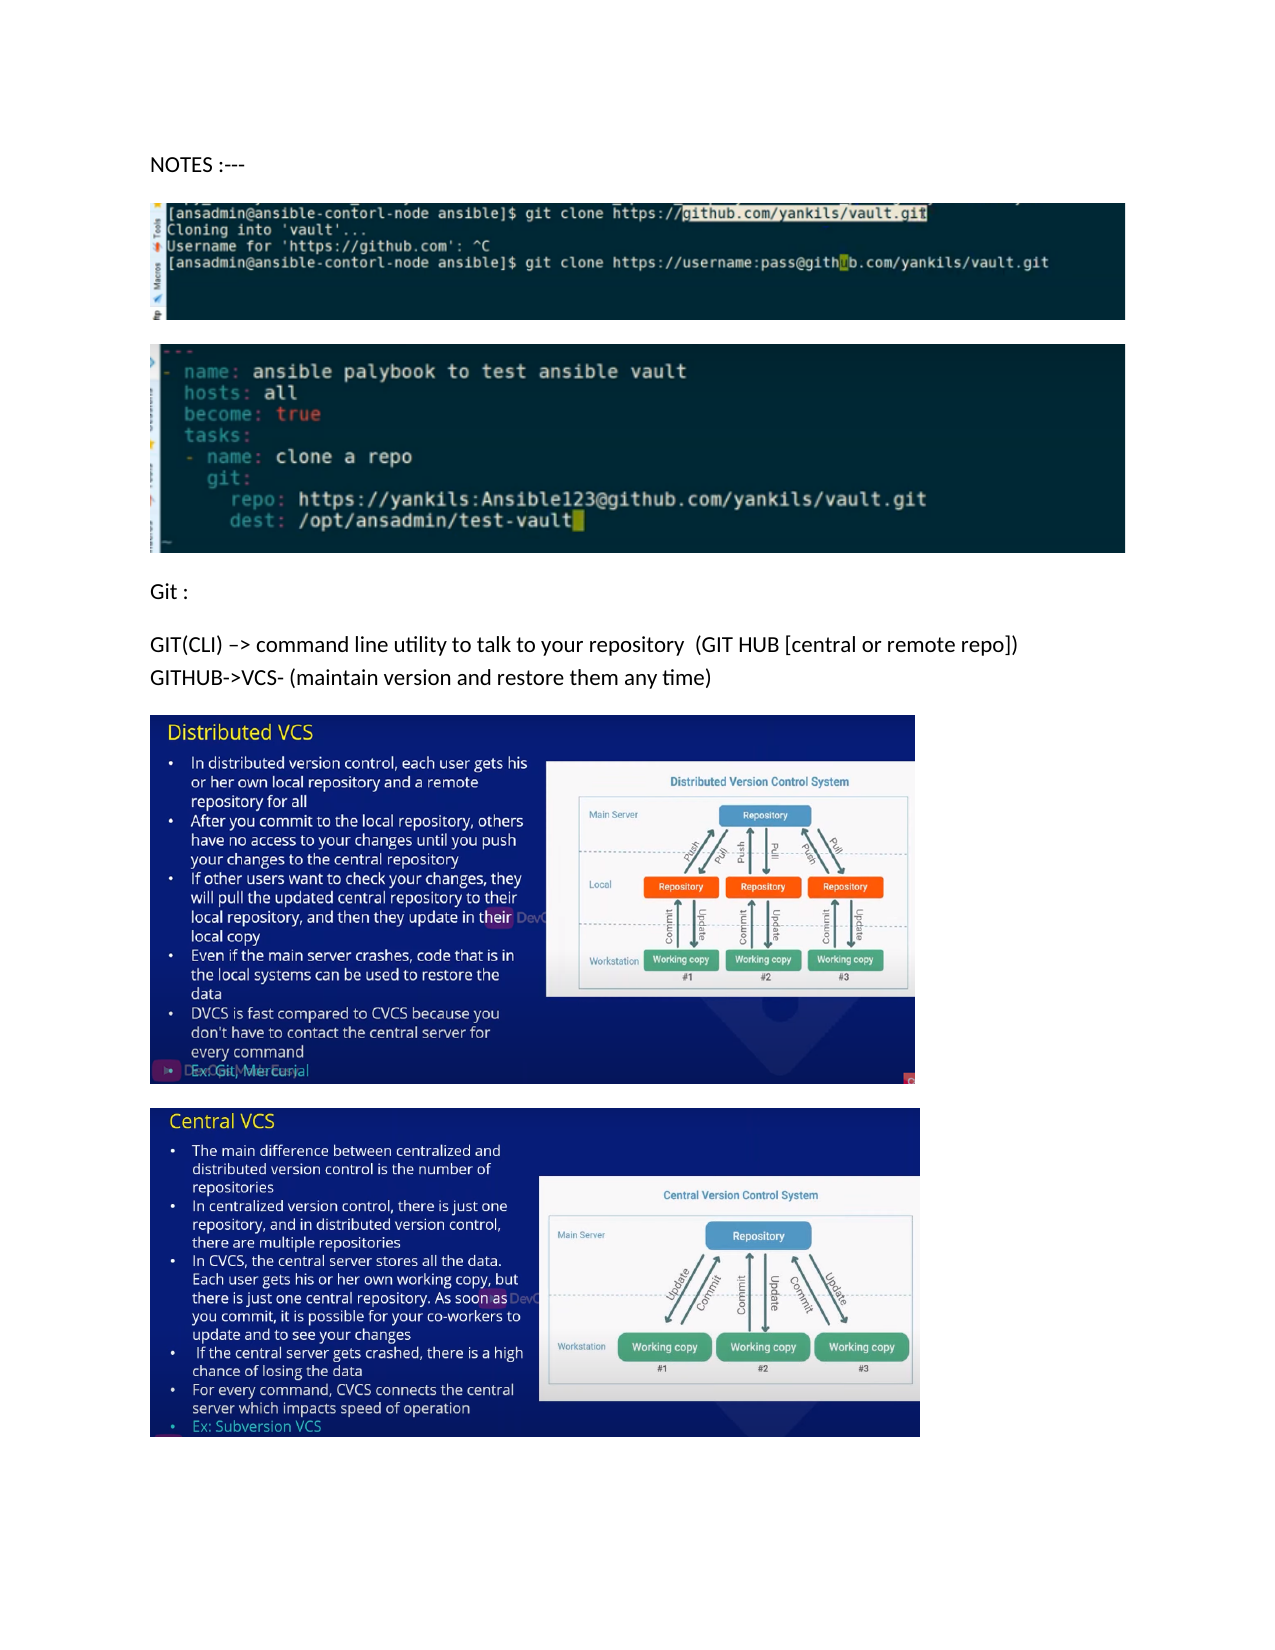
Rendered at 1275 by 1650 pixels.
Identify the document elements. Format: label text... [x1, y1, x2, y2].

text GIT(CLI) –> command line utility to talk to your repository (GIT HUB [central or remote repo]) GITHUB->VCS- (maintain version and restore them any time) [150, 630, 1125, 691]
text Git : [150, 577, 1125, 605]
text NOTES :--- [150, 150, 1125, 178]
